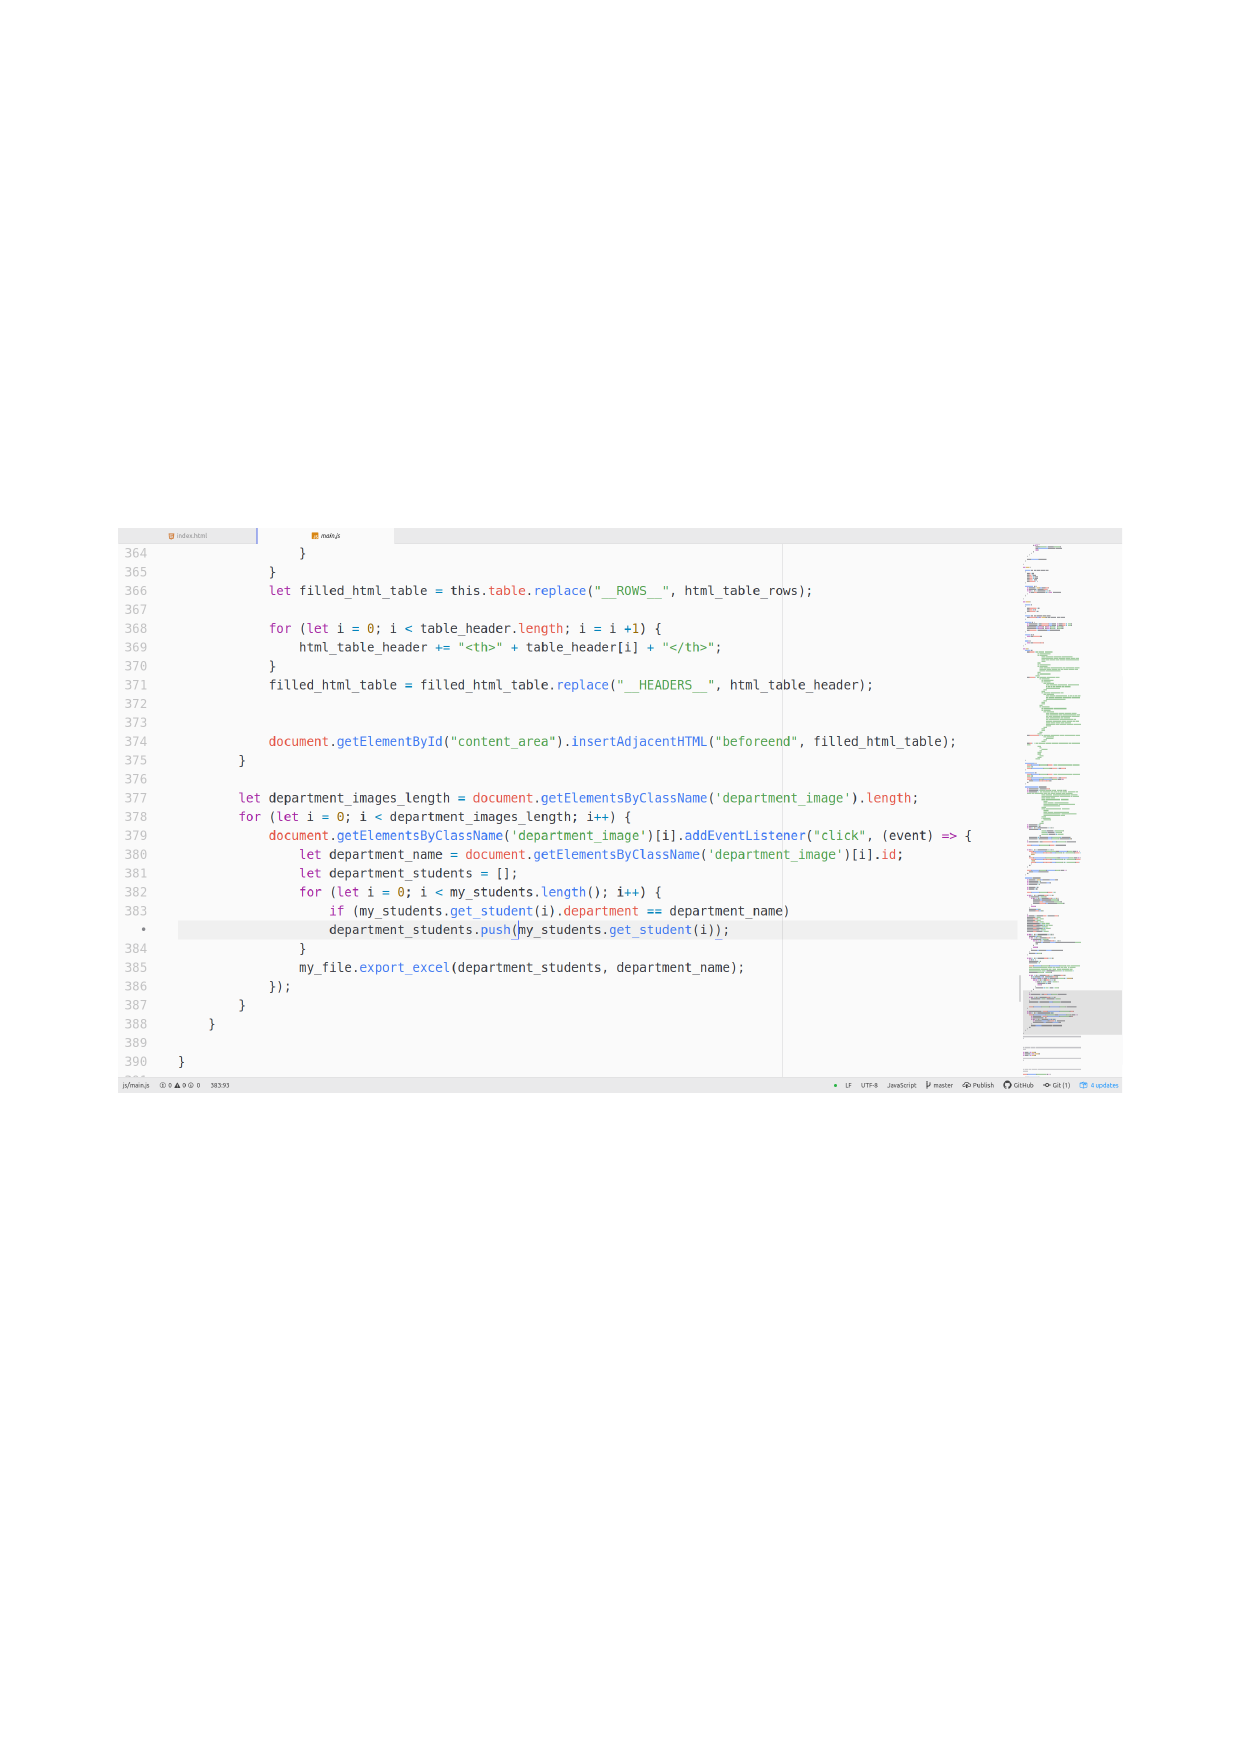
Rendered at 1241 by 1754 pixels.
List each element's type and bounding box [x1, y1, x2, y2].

picture [118, 528, 1123, 1093]
